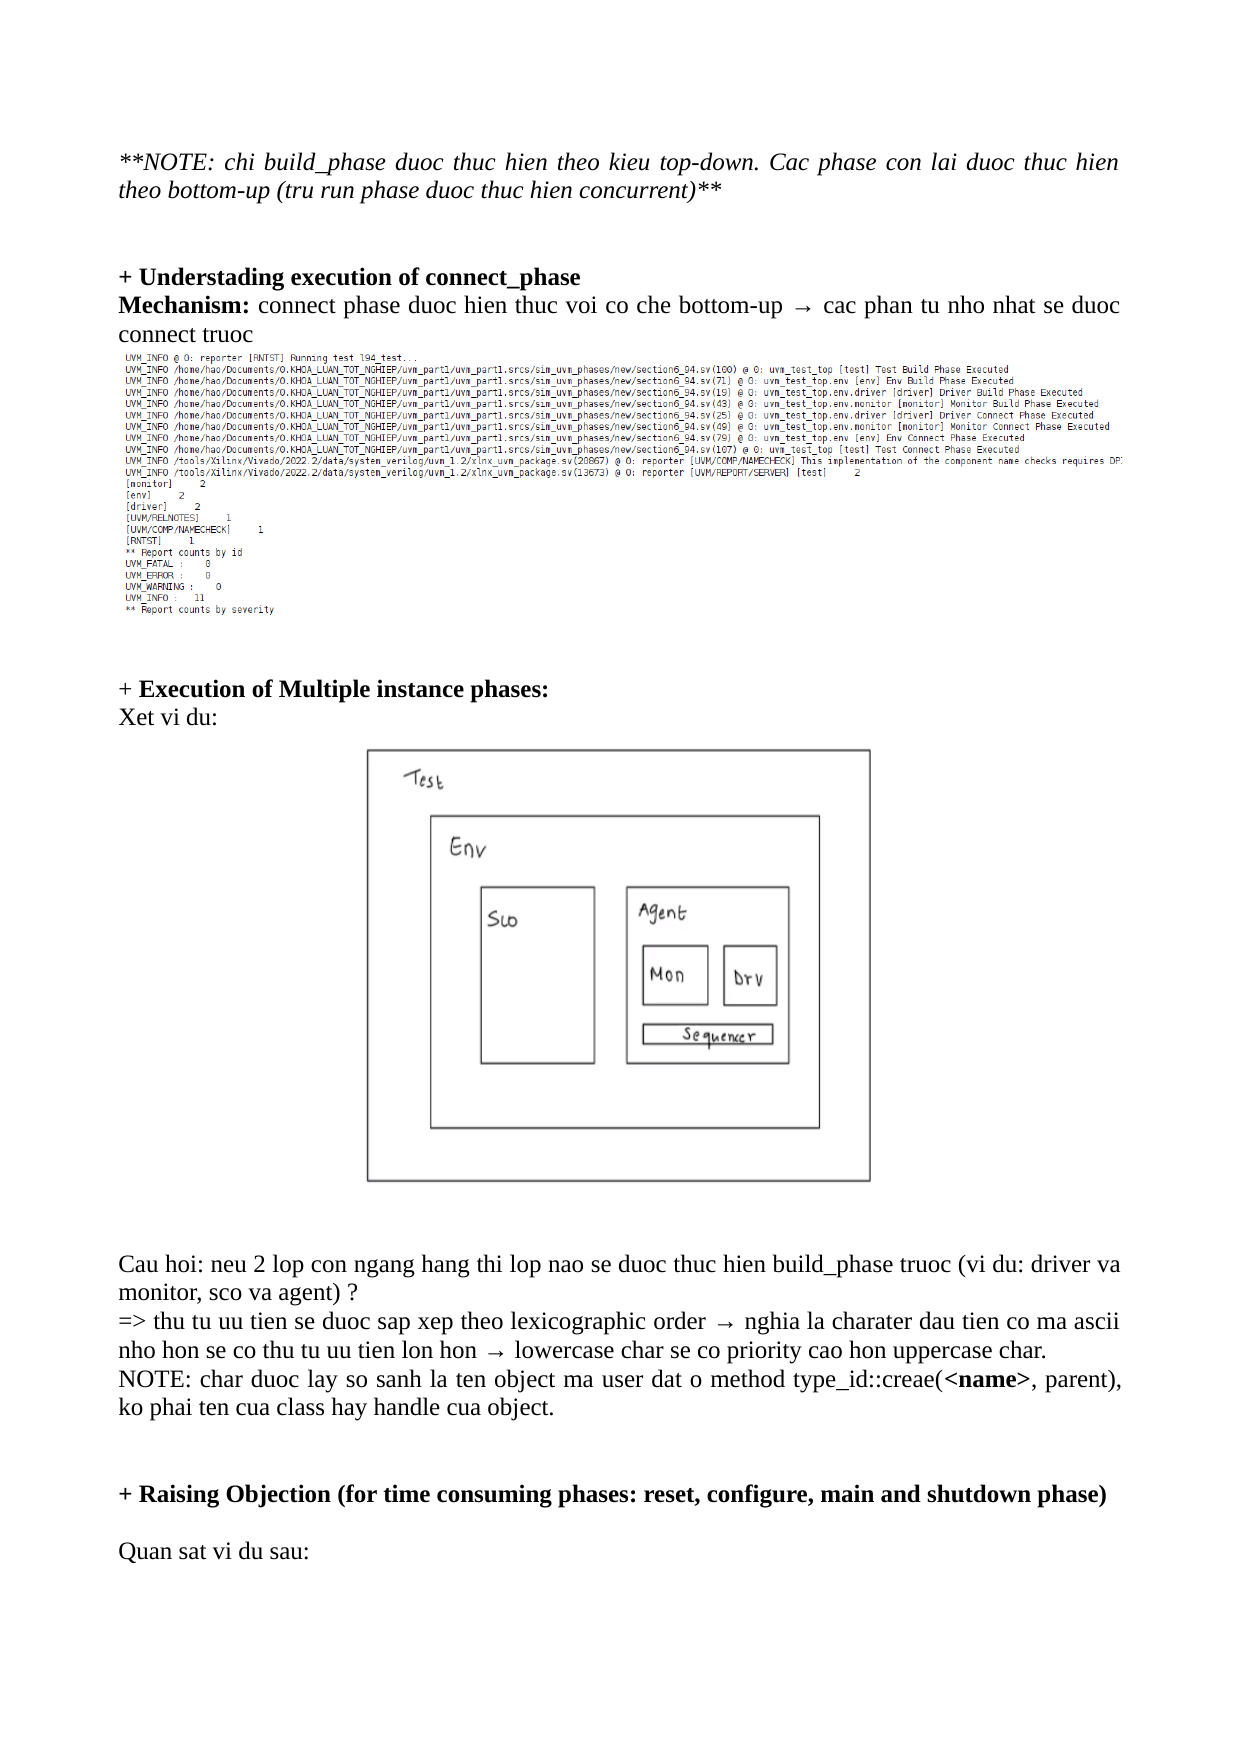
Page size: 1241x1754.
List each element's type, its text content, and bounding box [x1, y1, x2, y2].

text **NOTE: chi build_phase duoc thuc hien theo kieu top-down. Cac phase con lai duoc thuc hien theo bottom-up (tru run phase duoc thuc hien concurrent)** [118, 147, 1122, 204]
text Mechanism: connect phase duoc hien thuc voi co che bottom-up → cac phan tu nho nhat se duoc connect truoc [118, 291, 1122, 348]
text Xet vi du: [118, 702, 1122, 731]
text + Raising Objection (for time consuming phases: reset, configure, main and shutdown phase) [118, 1479, 1122, 1507]
text Quan sat vi du sau: [118, 1536, 1122, 1565]
text NOTE: char duoc lay so sanh la ten object ma user dat o method type_id::creae(<name>, parent), ko phai ten cua class hay handle cua object. [118, 1364, 1122, 1421]
picture [352, 731, 888, 1197]
text + Understading execution of connect_phase [118, 262, 1122, 291]
picture [118, 348, 1123, 617]
text Cau hoi: neu 2 lop con ngang hang thi lop nao se duoc thuc hien build_phase truoc (vi du: driver va monitor, sco va agent) ? [118, 1047, 1122, 1306]
text + Execution of Multiple instance phases: [118, 617, 1122, 702]
text => thu tu uu tien se duoc sap xep theo lexicographic order → nghia la charater dau tien co ma ascii nho hon se co thu tu uu tien lon hon → lowercase char se co priority cao hon uppercase char. [118, 1306, 1122, 1364]
